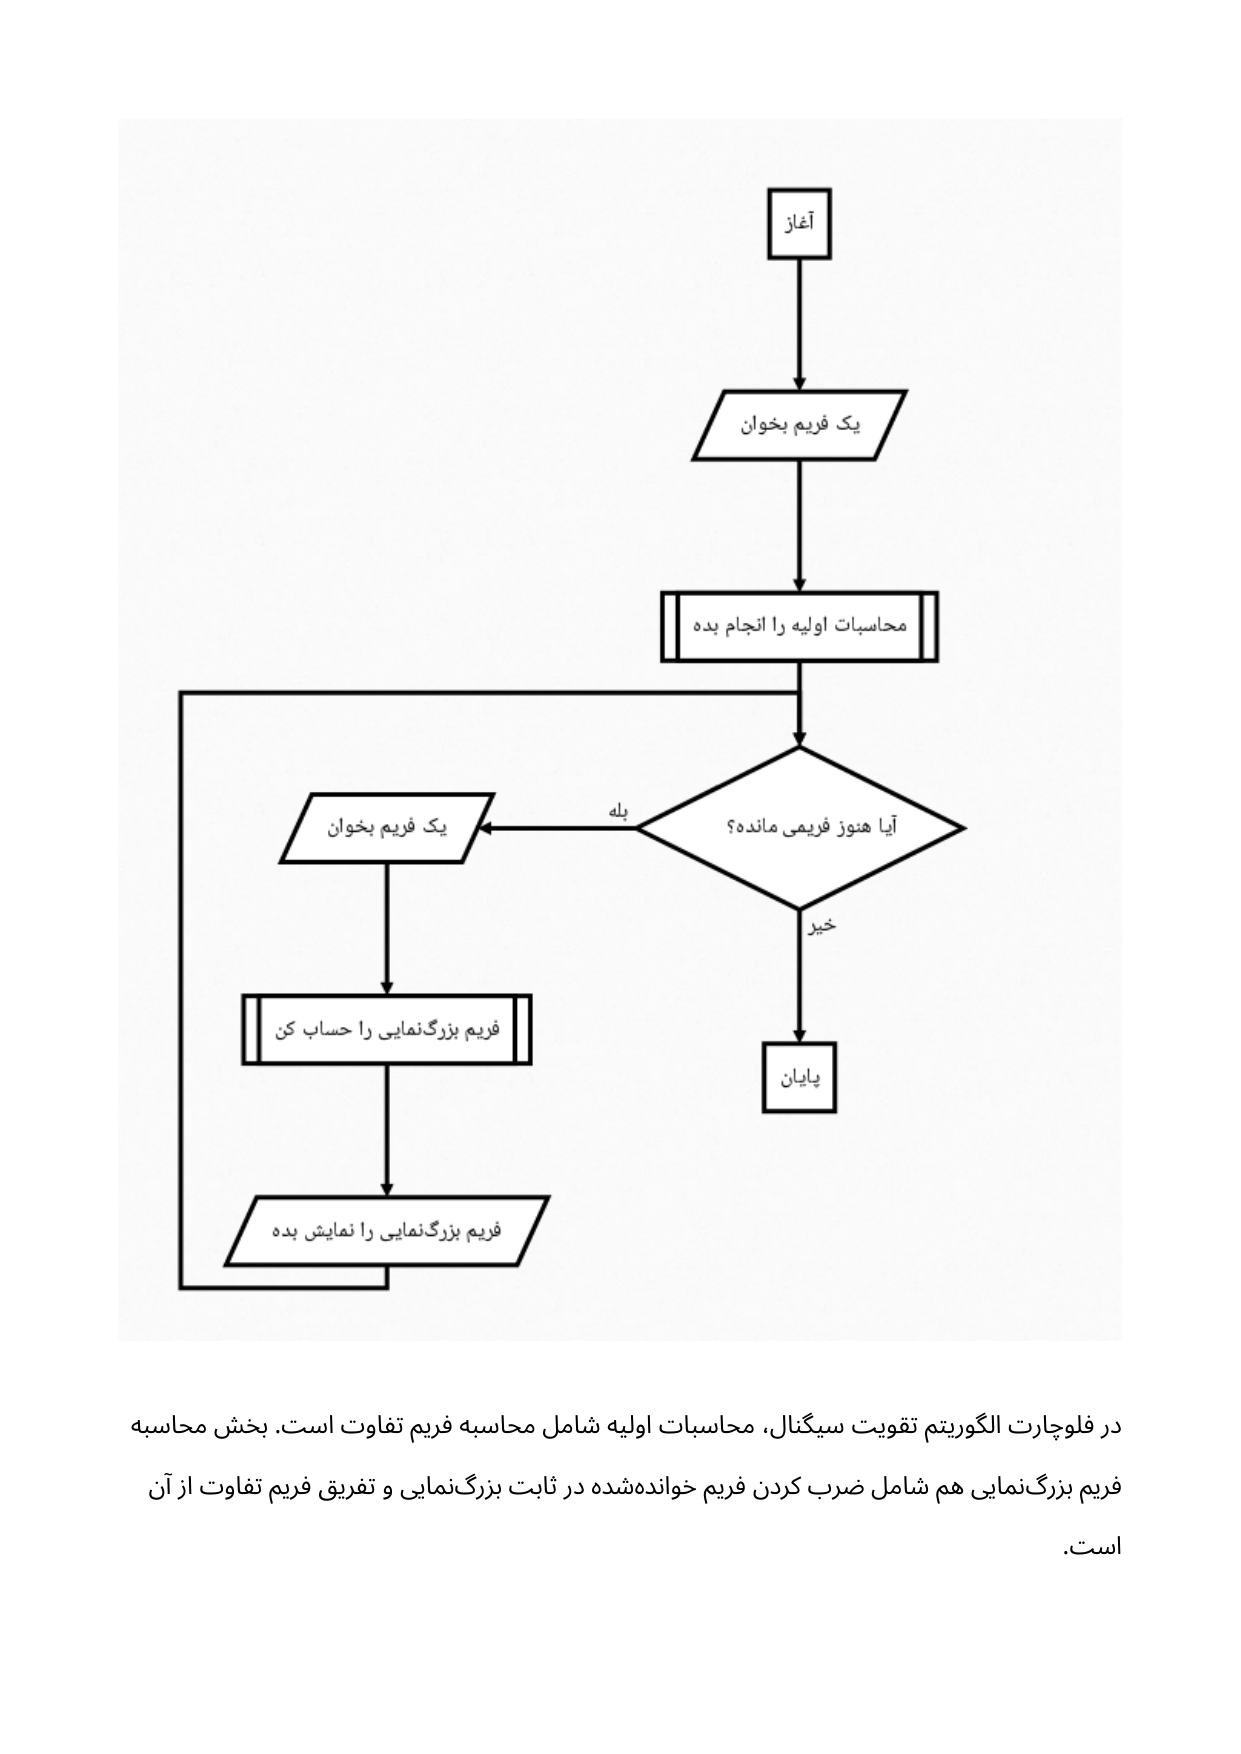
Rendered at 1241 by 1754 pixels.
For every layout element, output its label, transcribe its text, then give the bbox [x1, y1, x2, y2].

text در فلوچارت الگوریتم تقویت سیگنال، محاسبات اولیه شامل محاسبه فریم تفاوت است. بخش محاسبه فریم بزرگ‌نمایی هم شامل ضرب کردن فریم خوانده‌شده در ثابت بزرگ‌نمایی و تفریق فریم تفاوت از آن است. [118, 1399, 1122, 1573]
picture [118, 118, 1123, 1341]
